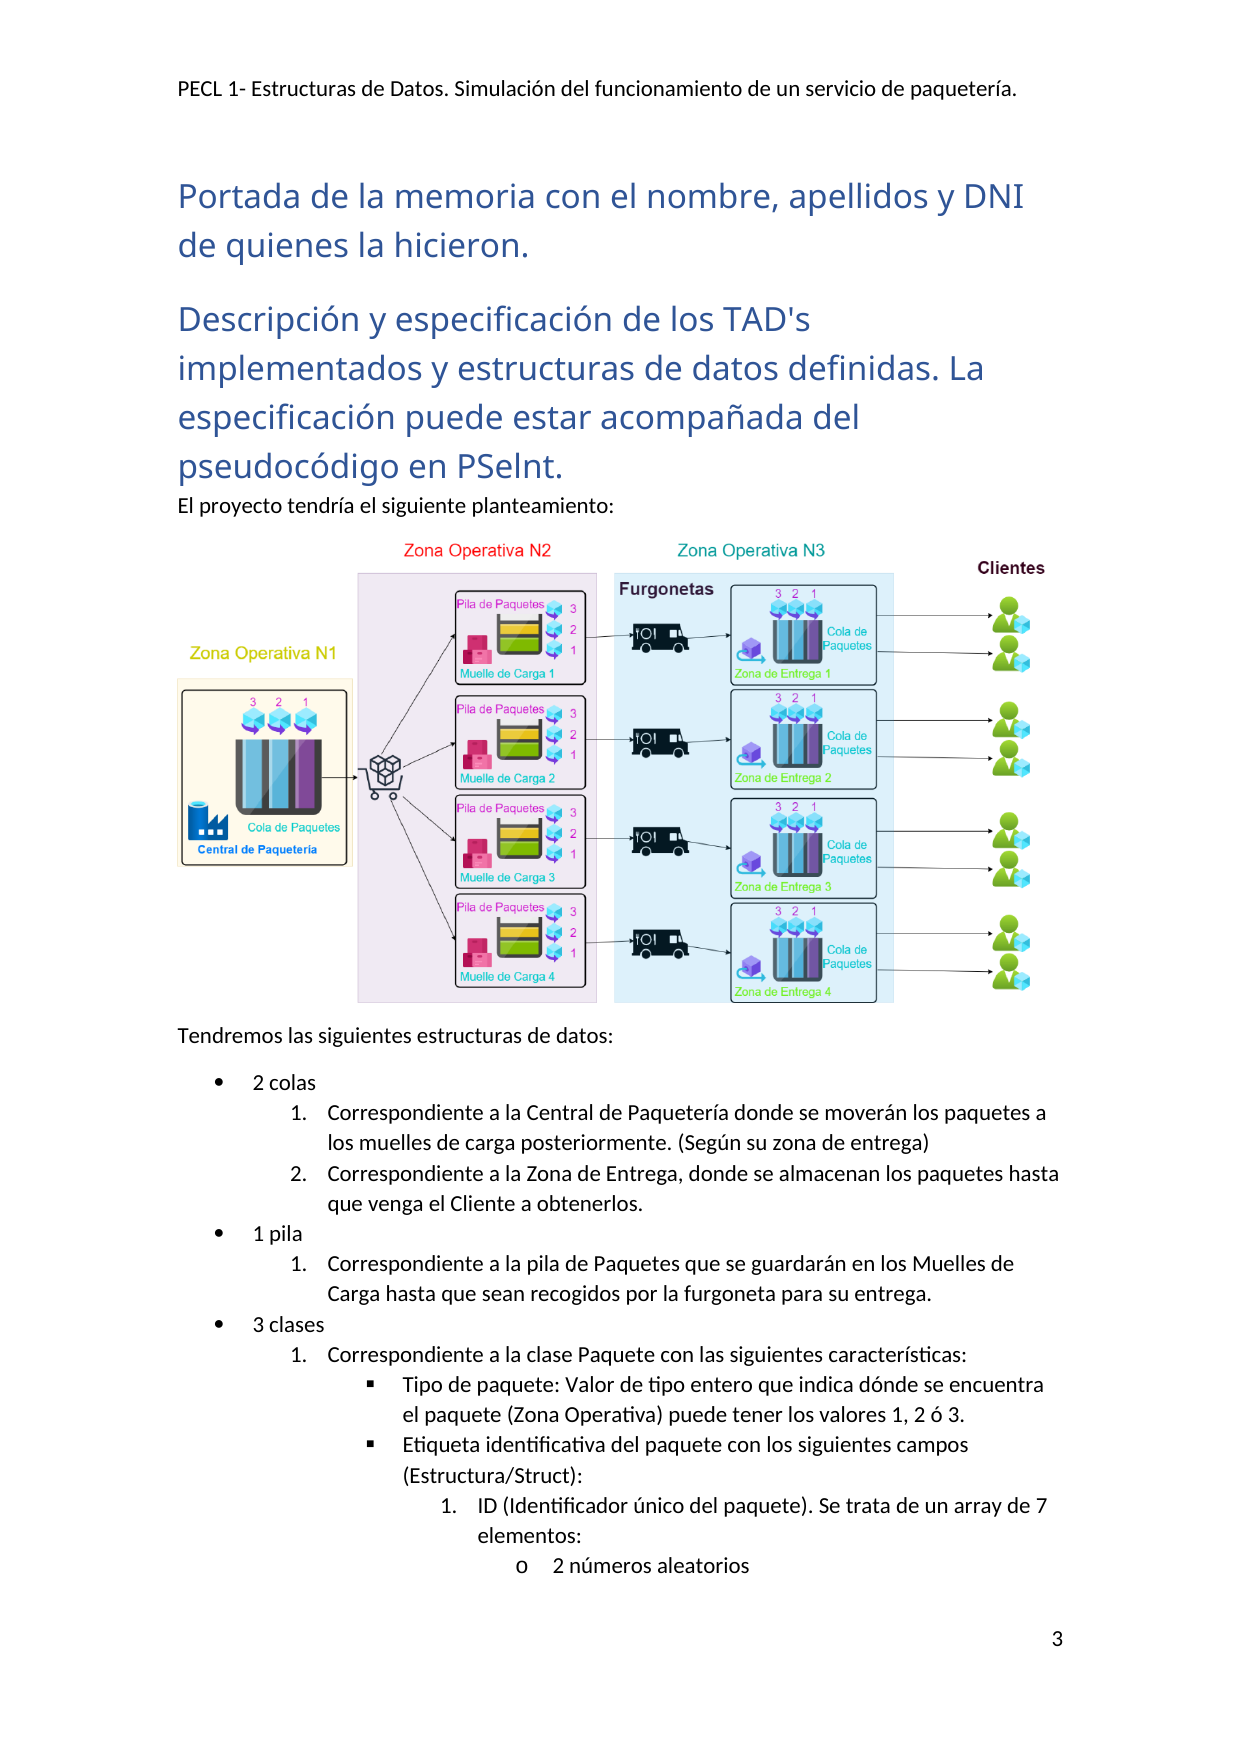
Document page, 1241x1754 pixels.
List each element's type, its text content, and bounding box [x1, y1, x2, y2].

list Tipo de paquete: Valor de tipo entero que indica dónde se encuentra el paquete (Zona Operativa) puede tener los valores 1, 2 ó 3. [365, 1370, 1063, 1428]
subtitle Descripción y especificación de los TAD's implementados y estructuras de datos definidas. La especificación puede estar acompañada del pseudocódigo en PSelnt. [177, 296, 1063, 488]
subtitle Portada de la memoria con el nombre, apellidos y DNI de quienes la hicieron. [177, 173, 1063, 267]
list ID (Identificador único del paquete). Se trata de un array de 7 elementos: [440, 1491, 1063, 1549]
picture [177, 538, 1063, 1003]
list Correspondiente a la clase Paquete con las siguientes características: [290, 1340, 1063, 1368]
list Correspondiente a la Zona de Entrega, donde se almacenan los paquetes hasta que venga el Cliente a obtenerlos. [290, 1159, 1063, 1217]
list Etiqueta identificativa del paquete con los siguientes campos (Estructura/Struct): [365, 1431, 1063, 1489]
list 3 clases [215, 1310, 1063, 1338]
list Correspondiente a la Central de Paquetería donde se moverán los paquetes a los muelles de carga posteriormente. (Según su zona de entrega) [290, 1098, 1063, 1157]
text Tendremos las siguientes estructuras de datos: [177, 1021, 1063, 1049]
list 2 colas [215, 1068, 1063, 1096]
list Correspondiente a la pila de Paquetes que se guardarán en los Muelles de Carga hasta que sean recogidos por la furgoneta para su entrega. [290, 1249, 1063, 1308]
list 1 pila [215, 1219, 1063, 1247]
list 2 números aleatorios [515, 1551, 1063, 1581]
text El proyecto tendría el siguiente planteamiento: [177, 491, 1063, 519]
